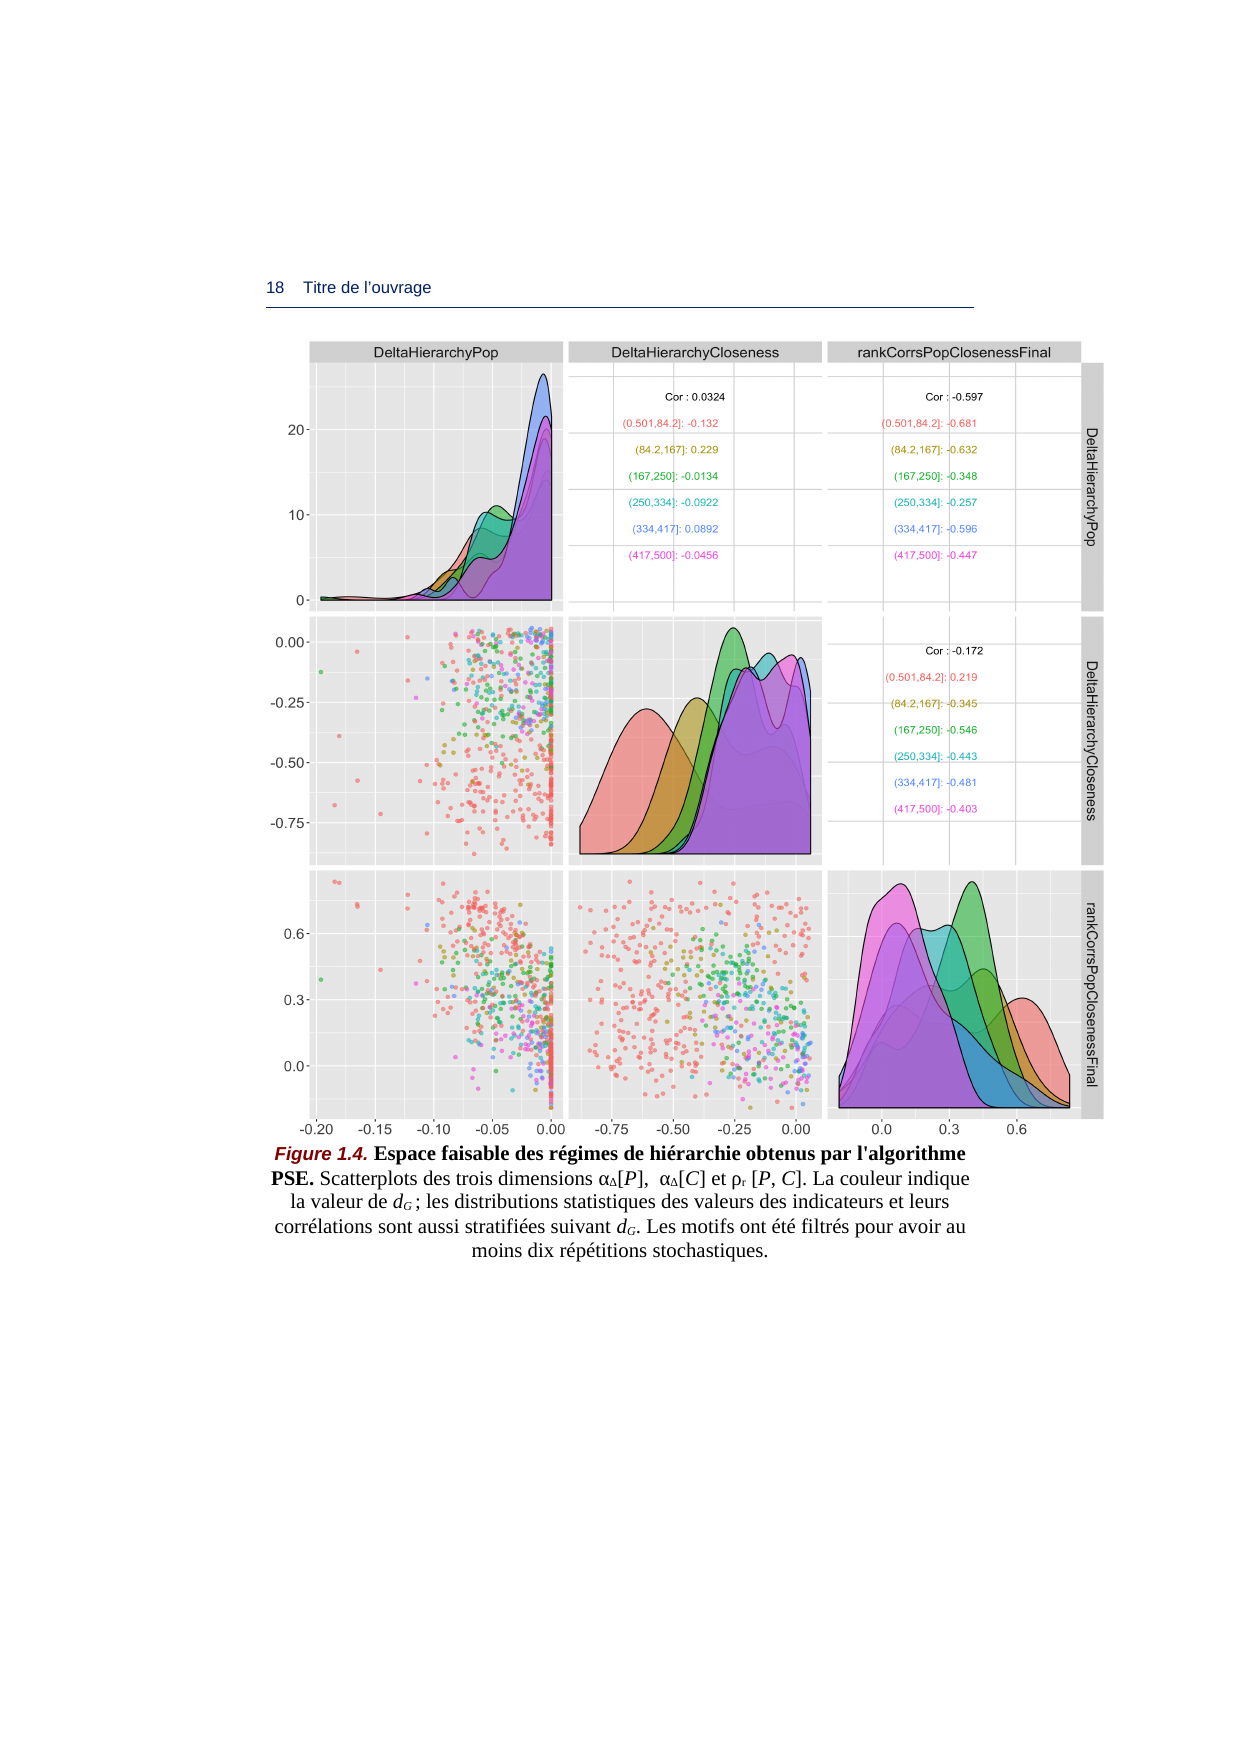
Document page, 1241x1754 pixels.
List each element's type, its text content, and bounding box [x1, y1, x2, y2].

picture [265, 336, 1109, 1142]
text Figure 1.4. Espace faisable des régimes de hiérarchie obtenus par l'algorithme PSE. Scatterplots des trois dimensions αΔ[P], αΔ[C] et ρr [P, C]. La couleur indique la valeur de dG ; les distributions statistiques des valeurs des indicateurs et leurs corrélations sont aussi stratifiées suivant dG. Les motifs ont été filtrés pour avoir au moins dix répétitions stochastiques. [266, 1142, 974, 1262]
